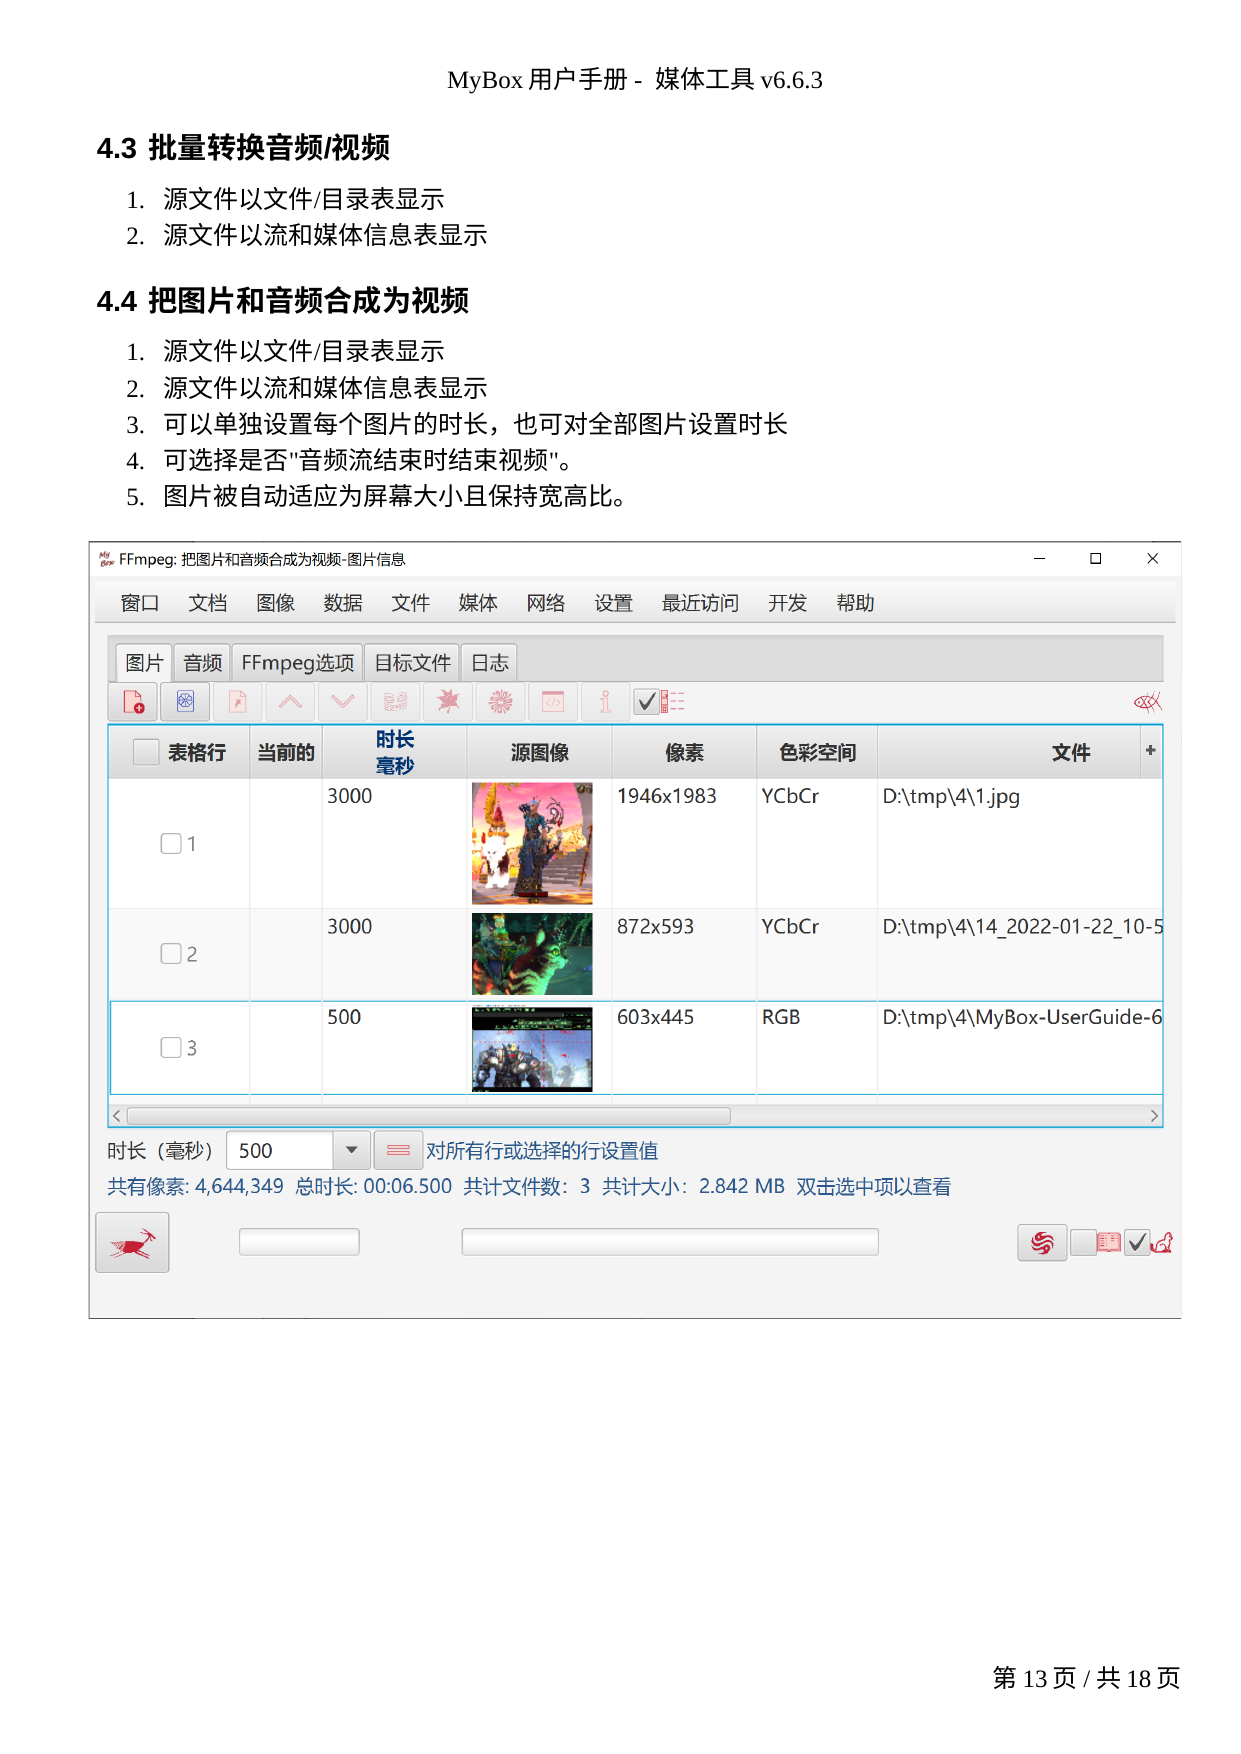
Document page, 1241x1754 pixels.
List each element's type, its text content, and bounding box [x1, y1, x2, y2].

list 源文件以流和媒体信息表显示 [126, 368, 1181, 404]
picture [88, 541, 1182, 1319]
list 图片被自动适应为屏幕大小且保持宽高比。 [126, 477, 1181, 513]
list 源文件以文件/目录表显示 [126, 332, 1181, 368]
subtitle 批量转换音频/视频 [88, 125, 1181, 167]
list 可以单独设置每个图片的时长，也可对全部图片设置时长 [126, 404, 1181, 441]
list 源文件以文件/目录表显示 [126, 179, 1181, 216]
subtitle 把图片和音频合成为视频 [88, 277, 1181, 319]
list 可选择是否"音频流结束时结束视频"。 [126, 441, 1181, 477]
list 源文件以流和媒体信息表显示 [126, 216, 1181, 252]
